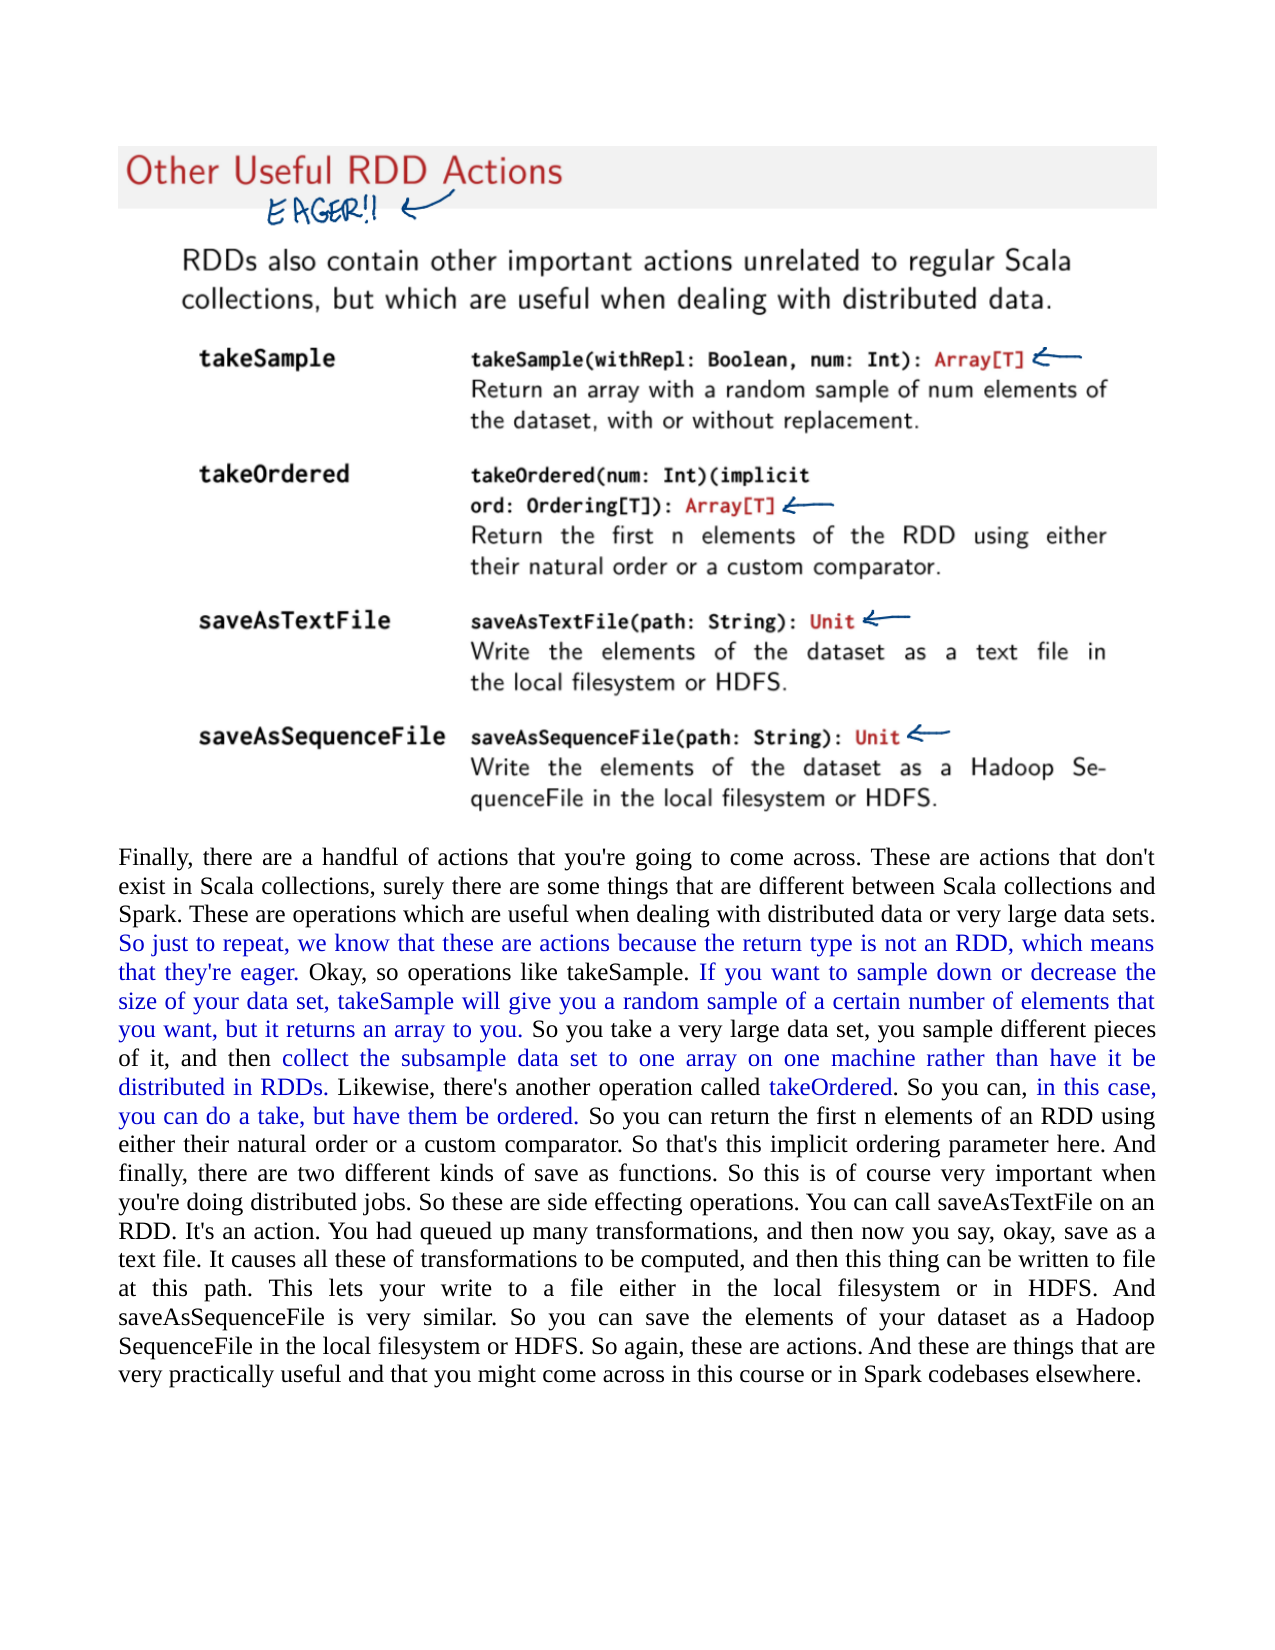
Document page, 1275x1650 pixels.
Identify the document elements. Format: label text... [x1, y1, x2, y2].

picture [118, 146, 1157, 814]
text Finally, there are a handful of actions that you're going to come across. These are actions that don't exist in Scala collections, surely there are some things that are different between Scala collections and Spark. These are operations which are useful when dealing with distributed data or very large data sets. So just to repeat, we know that these are actions because the return type is not an RDD, which means that they're eager. Okay, so operations like takeSample. If you want to sample down or decrease the size of your data set, takeSample will give you a random sample of a certain number of elements that you want, but it returns an array to you. So you take a very large data set, you sample different pieces of it, and then collect the subsample data set to one array on one machine rather than have it be distributed in RDDs. Likewise, there's another operation called takeOrdered. So you can, in this case, you can do a take, but have them be ordered. So you can return the first n elements of an RDD using either their natural order or a custom comparator. So that's this implicit ordering parameter here. And finally, there are two different kinds of save as functions. So this is of course very important when you're doing distributed jobs. So these are side effecting operations. You can call saveAsTextFile on an RDD. It's an action. You had queued up many transformations, and then now you say, okay, save as a text file. It causes all these of transformations to be computed, and then this thing can be written to file at this path. This lets your write to a file either in the local filesystem or in HDFS. And saveAsSequenceFile is very similar. So you can save the elements of your dataset as a Hadoop SequenceFile in the local filesystem or HDFS. So again, these are actions. And these are things that are very practically useful and that you might come across in this course or in Spark codebases elsewhere. [118, 842, 1157, 1388]
